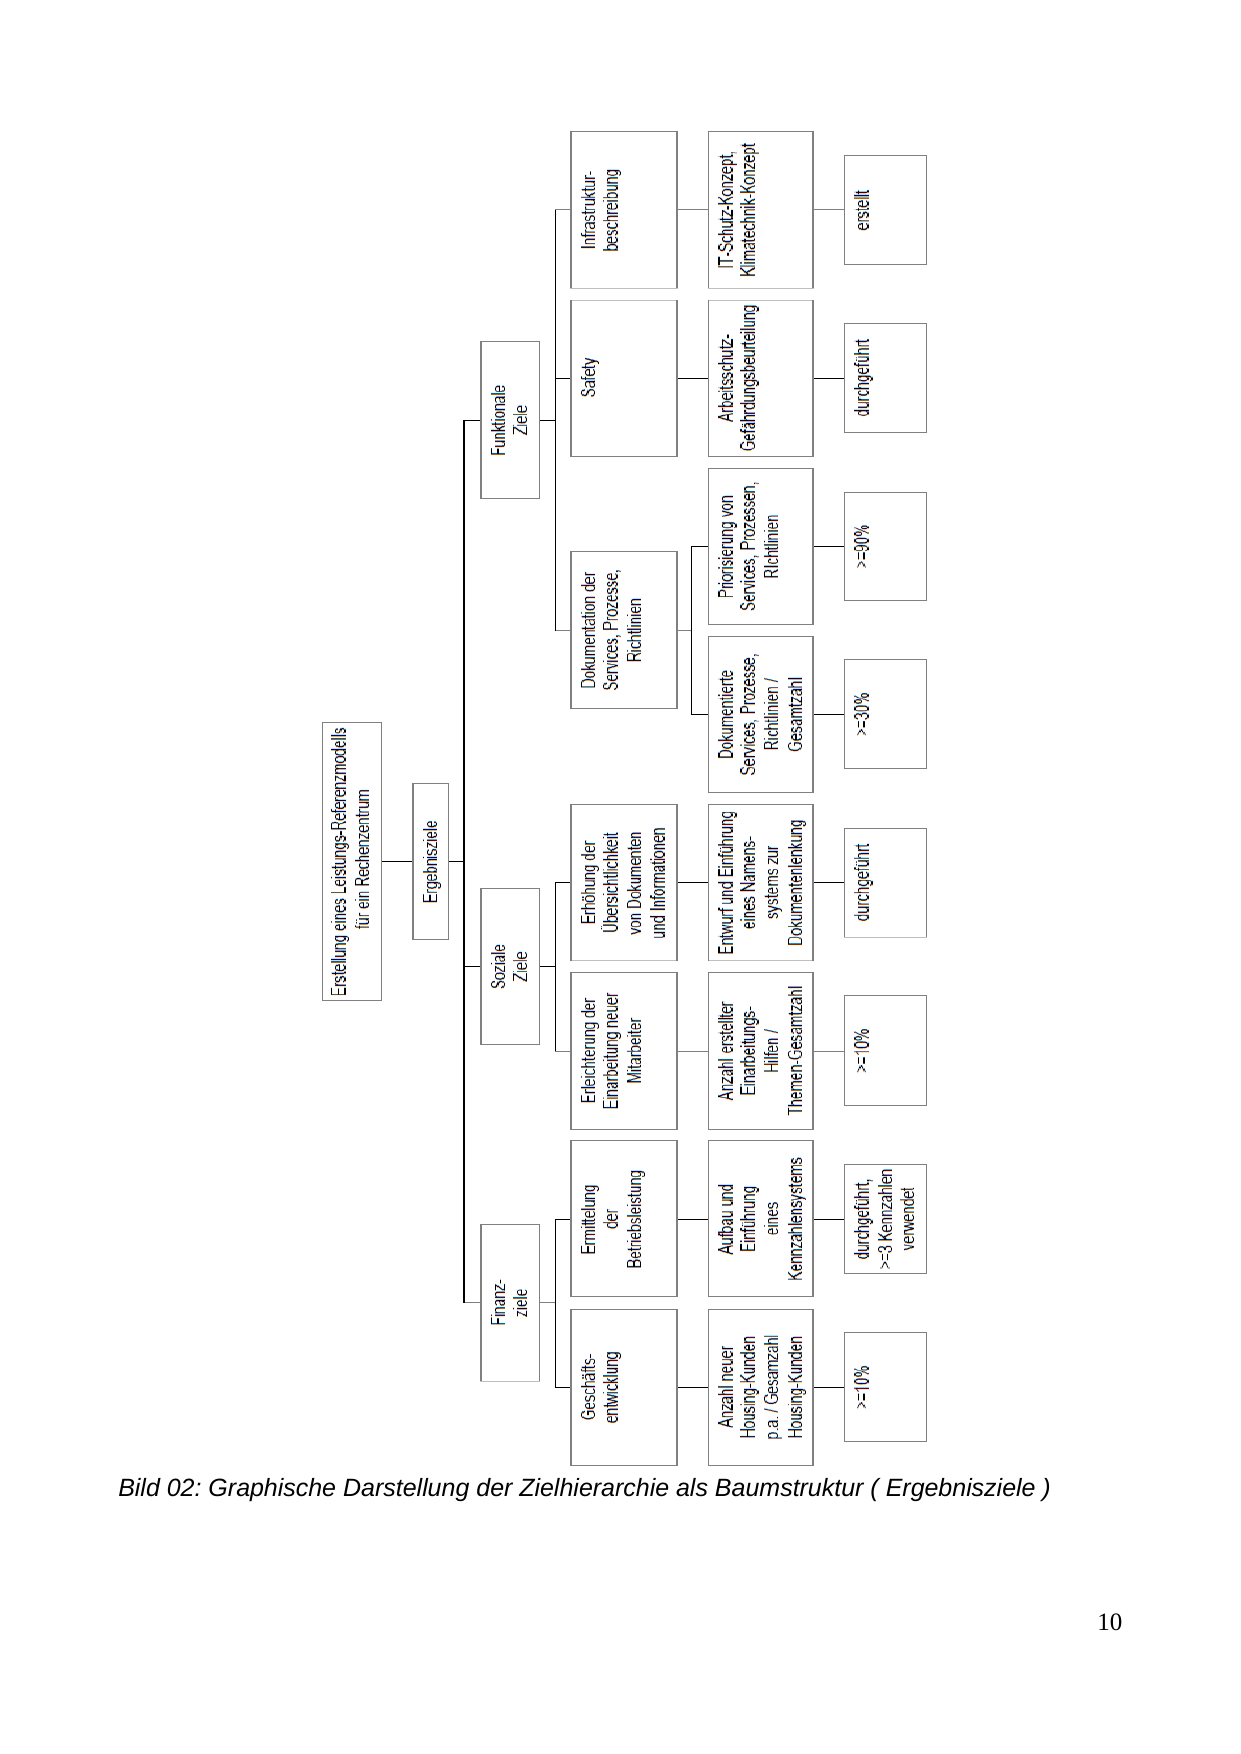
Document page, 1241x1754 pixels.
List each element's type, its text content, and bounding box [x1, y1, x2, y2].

text Bild 02: Graphische Darstellung der Zielhierarchie als Baumstruktur ( Ergebnisziele ) [118, 1218, 1122, 1501]
picture [299, 118, 941, 1473]
